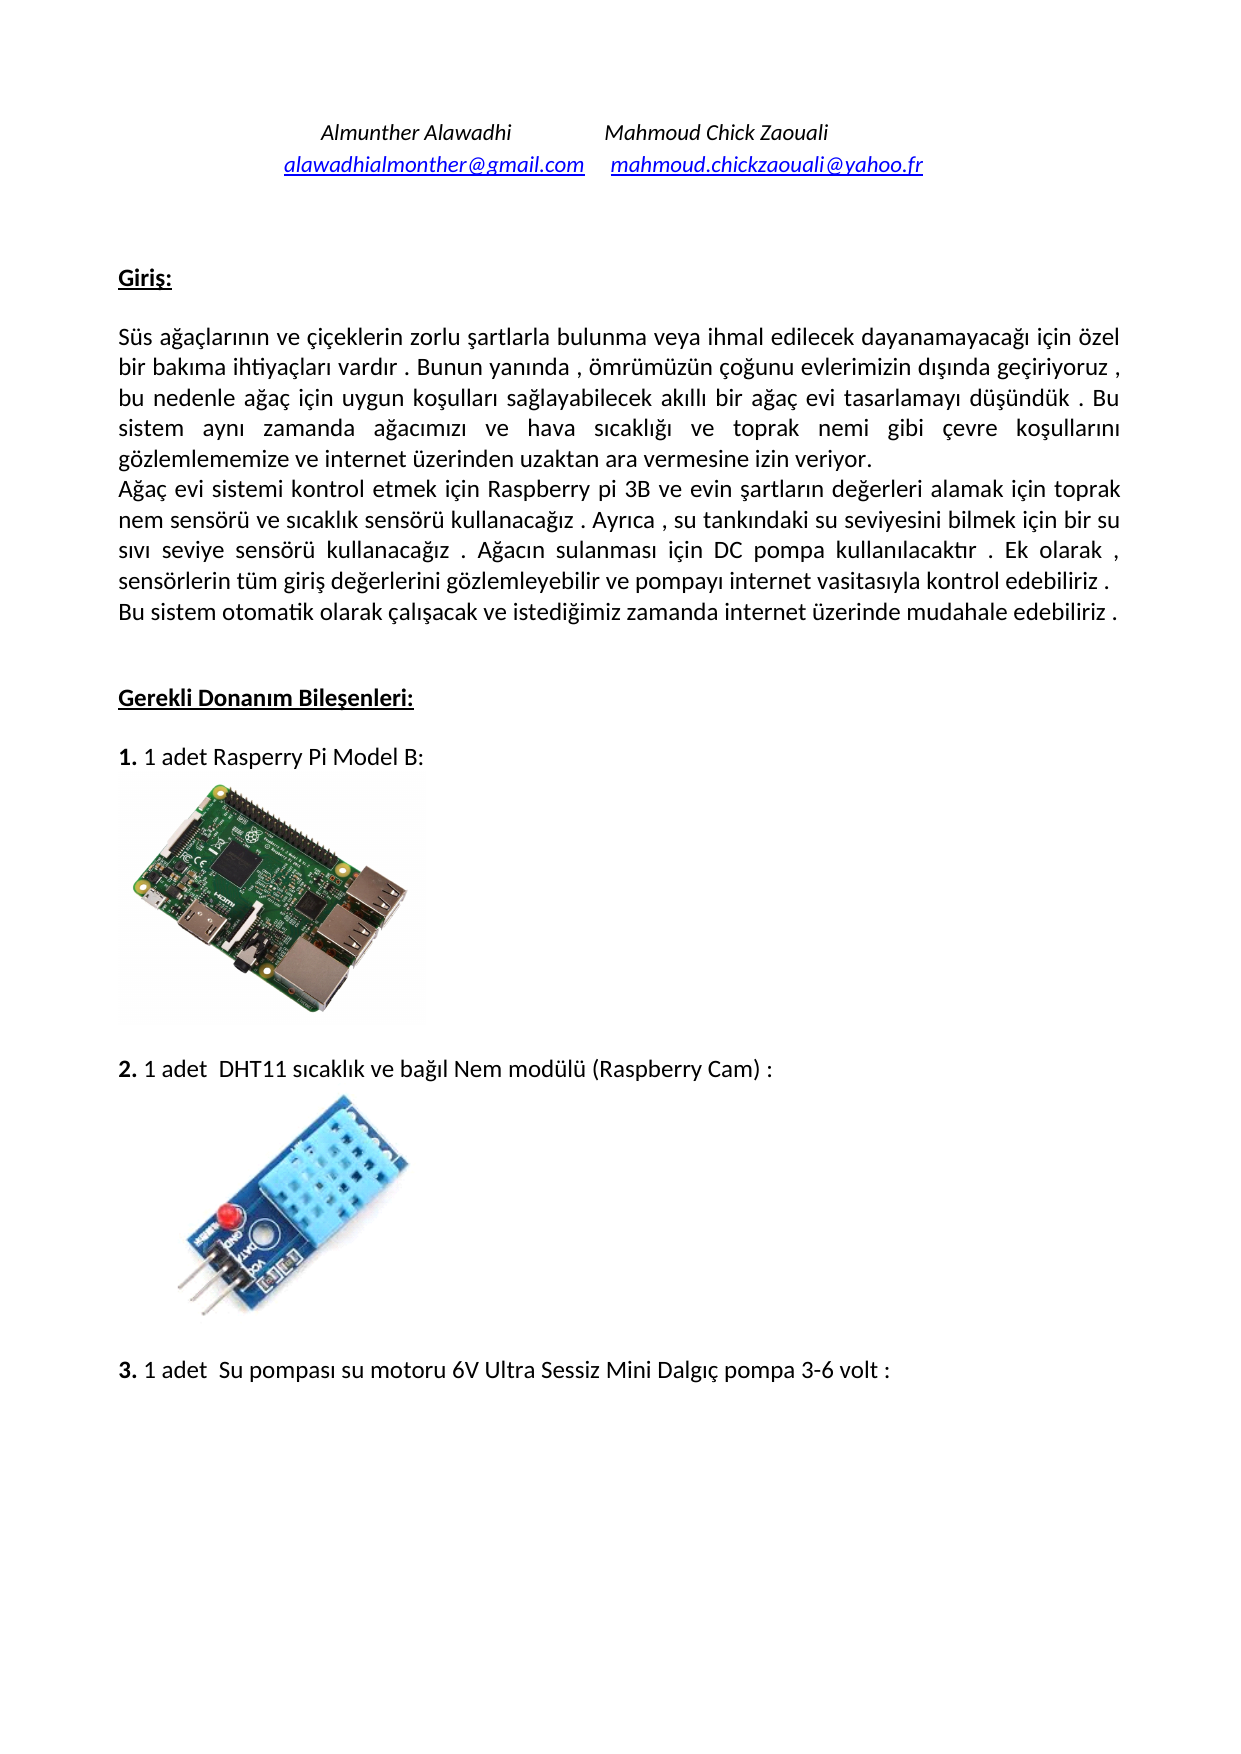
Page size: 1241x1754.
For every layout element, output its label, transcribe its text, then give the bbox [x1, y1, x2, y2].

text Bu sistem otomatik olarak çalışacak ve istediğimiz zamanda internet üzerinde mudahale edebiliriz . [118, 596, 1122, 626]
text Süs ağaçlarının ve çiçeklerin zorlu şartlarla bulunma veya ihmal edilecek dayanamayacağı için özel bir bakıma ihtiyaçları vardır . Bunun yanında , ömrümüzün çoğunu evlerimizin dışında geçiriyoruz , bu nedenle ağaç için uygun koşulları sağlayabilecek akıllı bir ağaç evi tasarlamayı düşündük . Bu sistem aynı zamanda ağacımızı ve hava sıcaklığı ve toprak nemi gibi çevre koşullarını gözlemlememize ve internet üzerinden uzaktan ara vermesine izin veriyor. [118, 321, 1122, 473]
text 2. 1 adet DHT11 sıcaklık ve bağıl Nem modülü (Raspberry Cam) : [118, 1053, 1122, 1083]
text alawadhialmonther@gmail.com mahmoud.chickzaouali@yahoo.fr [118, 150, 1122, 178]
text Ağaç evi sistemi kontrol etmek için Raspberry pi 3B ve evin şartların değerleri alamak için toprak nem sensörü ve sıcaklık sensörü kullanacağız . Ayrıca , su tankındaki su seviyesini bilmek için bir su sıvı seviye sensörü kullanacağız . Ağacın sulanması için DC pompa kullanılacaktır . Ek olarak , sensörlerin tüm giriş değerlerini gözlemleyebilir ve pompayı internet vasitasıyla kontrol edebiliriz . [118, 473, 1122, 596]
text Gerekli Donanım Bileşenleri: [118, 682, 1122, 713]
text 3. 1 adet Su pompası su motoru 6V Ultra Sessiz Mini Dalgıç pompa 3-6 volt : [118, 1354, 1122, 1384]
text Almunther Alawadhi Mahmoud Chick Zaouali [118, 118, 1122, 146]
text Giriş: [118, 262, 1122, 293]
text 1. 1 adet Rasperry Pi Model B: [118, 741, 1122, 771]
